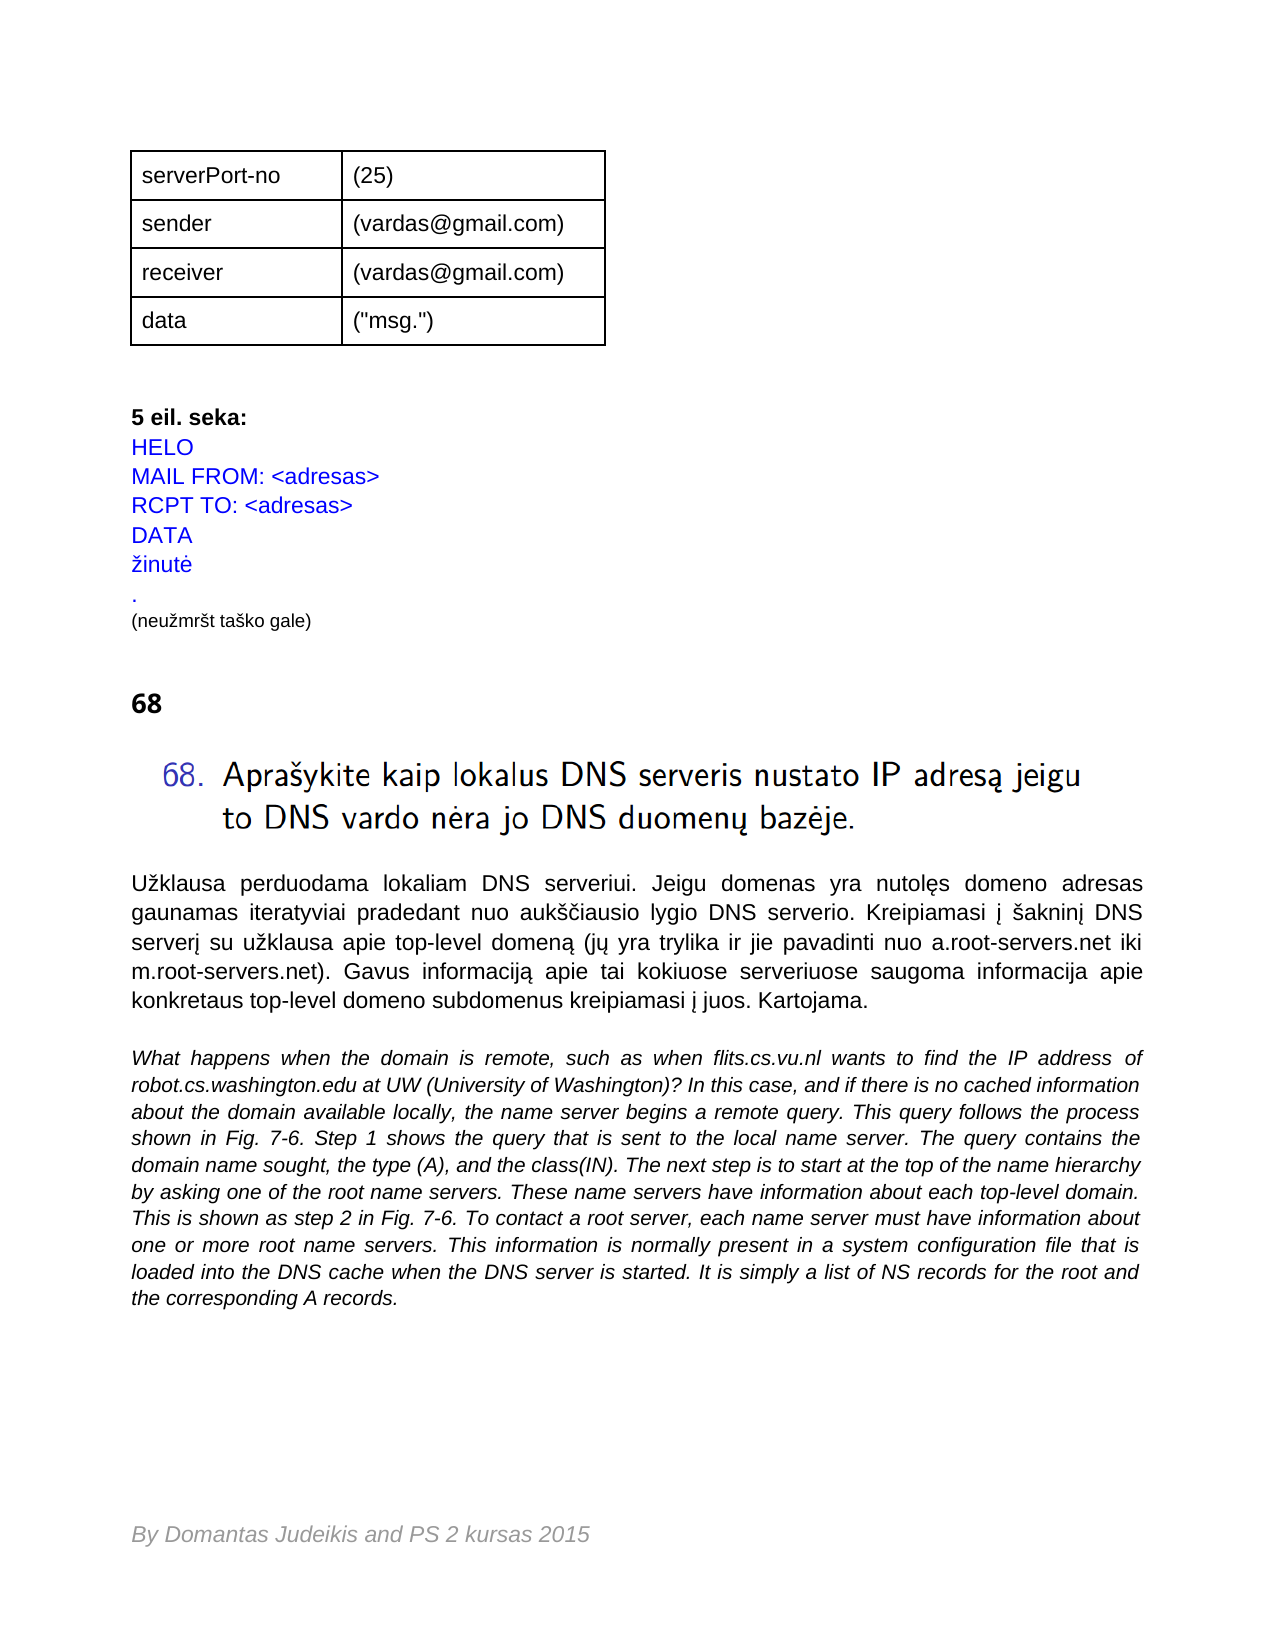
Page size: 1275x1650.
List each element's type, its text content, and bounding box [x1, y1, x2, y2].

text Užklausa perduodama lokaliam DNS serveriui. Jeigu domenas yra nutolęs domeno adresas gaunamas iteratyviai pradedant nuo aukščiausio lygio DNS serverio. Kreipiamasi į šakninį DNS serverį su užklausa apie top-level domeną (jų yra trylika ir jie pavadinti nuo a.root-servers.net iki m.root-servers.net). Gavus informaciją apie tai kokiuose serveriuose saugoma informacija apie konkretaus top-level domeno subdomenus kreipiamasi į juos. Kartojama. [131, 871, 1144, 1014]
table_cell sender [132, 201, 341, 247]
table_cell receiver [132, 249, 341, 296]
text 5 eil. seka: [131, 405, 1144, 431]
text HELO [131, 434, 1144, 460]
text DATA [131, 522, 1144, 548]
text RCPT TO: <adresas> [131, 493, 1144, 519]
table_cell serverPort-no [132, 152, 341, 198]
picture [150, 746, 1125, 849]
table_cell (25) [343, 152, 604, 198]
table_cell ("msg.") [343, 298, 604, 344]
text . [131, 581, 1144, 607]
table_cell (vardas@gmail.com) [343, 201, 604, 247]
text (neužmršt taško gale) [131, 611, 1144, 632]
text What happens when the domain is remote, such as when flits.cs.vu.nl wants to find the IP address of robot.cs.washington.edu at UW (University of Washington)? In this case, and if there is no cached information about the domain available locally, the name server begins a remote query. This query follows the process shown in Fig. 7-6. Step 1 shows the query that is sent to the local name server. The query contains the domain name sought, the type (A), and the class(IN). The next step is to start at the top of the name hierarchy by asking one of the root name servers. These name servers have information about each top-level domain. This is shown as step 2 in Fig. 7-6. To contact a root server, each name server must have information about one or more root name servers. This information is normally present in a system configuration file that is loaded into the DNS cache when the DNS server is started. It is simply a list of NS records for the root and the corresponding A records. [131, 1047, 1144, 1310]
subtitle 68 [131, 685, 1144, 722]
text MAIL FROM: <adresas> [131, 464, 1144, 489]
table_cell (vardas@gmail.com) [343, 249, 604, 296]
table_cell data [132, 298, 341, 344]
text žinutė [131, 552, 1144, 577]
